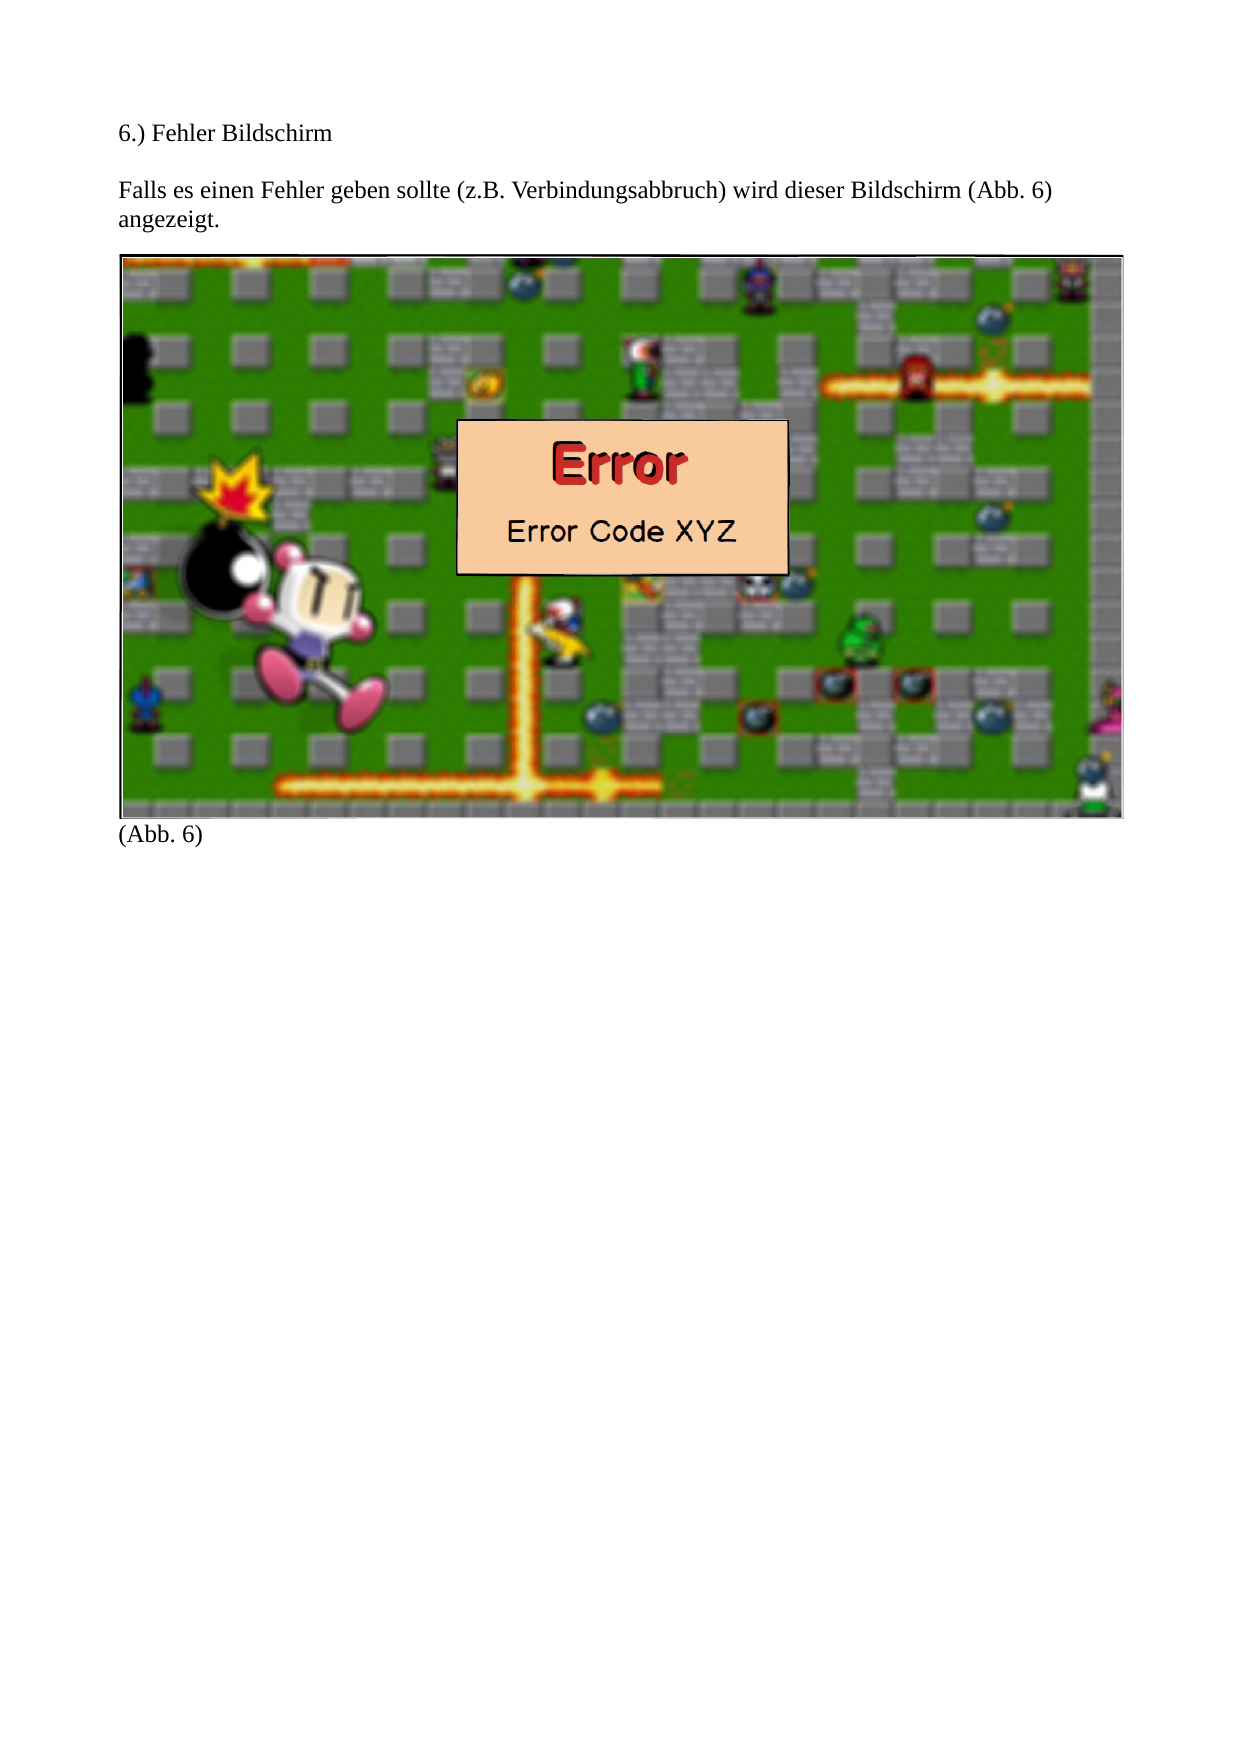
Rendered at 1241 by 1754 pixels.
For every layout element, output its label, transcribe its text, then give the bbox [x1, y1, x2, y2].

text Falls es einen Fehler geben sollte (z.B. Verbindungsabbruch) wird dieser Bildschirm (Abb. 6) angezeigt. [118, 176, 1122, 233]
text 6.) Fehler Bildschirm [118, 118, 1122, 147]
text (Abb. 6) [118, 233, 1122, 848]
